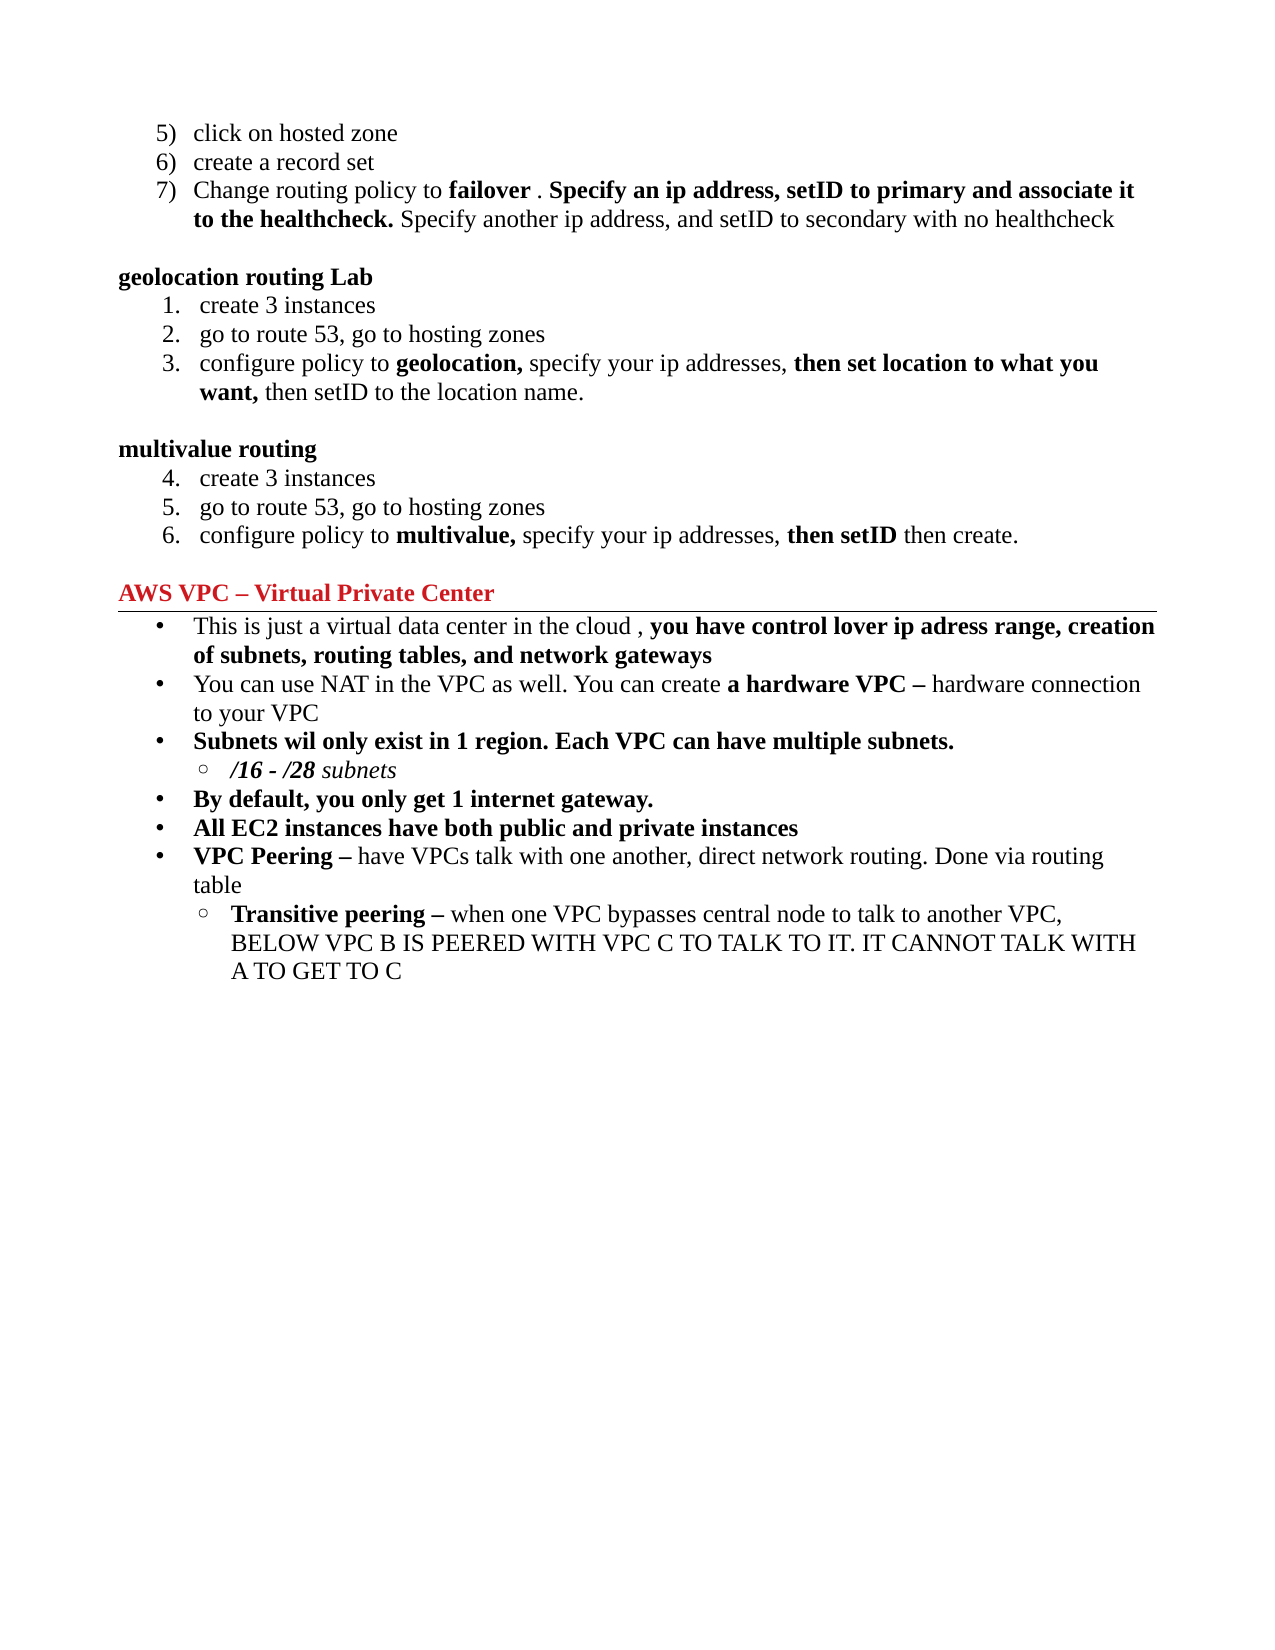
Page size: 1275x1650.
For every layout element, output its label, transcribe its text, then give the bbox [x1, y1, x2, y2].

list By default, you only get 1 internet gateway. [156, 784, 1157, 813]
list create 3 instances [162, 463, 1157, 492]
list Change routing policy to failover . Specify an ip address, setID to primary and associate it to the healthcheck. Specify another ip address, and setID to secondary with no healthcheck [156, 176, 1157, 233]
list create 3 instances [162, 291, 1157, 319]
list VPC Peering – have VPCs talk with one another, direct network routing. Done via routing table [156, 841, 1157, 899]
list Subnets wil only exist in 1 region. Each VPC can have multiple subnets. [156, 726, 1157, 755]
text geolocation routing Lab [118, 262, 1157, 291]
list You can use NAT in the VPC as well. You can create a hardware VPC – hardware connection to your VPC [156, 669, 1157, 726]
list go to route 53, go to hosting zones [162, 319, 1157, 348]
list This is just a virtual data center in the cloud , you have control lover ip adress range, creation of subnets, routing tables, and network gateways [156, 612, 1157, 669]
list create a record set [156, 147, 1157, 176]
text multivalue routing [118, 434, 1157, 463]
list Transitive peering – when one VPC bypasses central node to talk to another VPC, BELOW VPC B IS PEERED WITH VPC C TO TALK TO IT. IT CANNOT TALK WITH A TO GET TO C [193, 899, 1157, 985]
list All EC2 instances have both public and private instances [156, 813, 1157, 841]
list go to route 53, go to hosting zones [162, 492, 1157, 521]
text AWS VPC – Virtual Private Center [118, 578, 1157, 611]
list /16 - /28 subnets [193, 755, 1157, 784]
list click on hosted zone [156, 118, 1157, 147]
list configure policy to multivalue, specify your ip addresses, then setID then create. [162, 521, 1157, 549]
list configure policy to geolocation, specify your ip addresses, then set location to what you want, then setID to the location name. [162, 348, 1157, 406]
